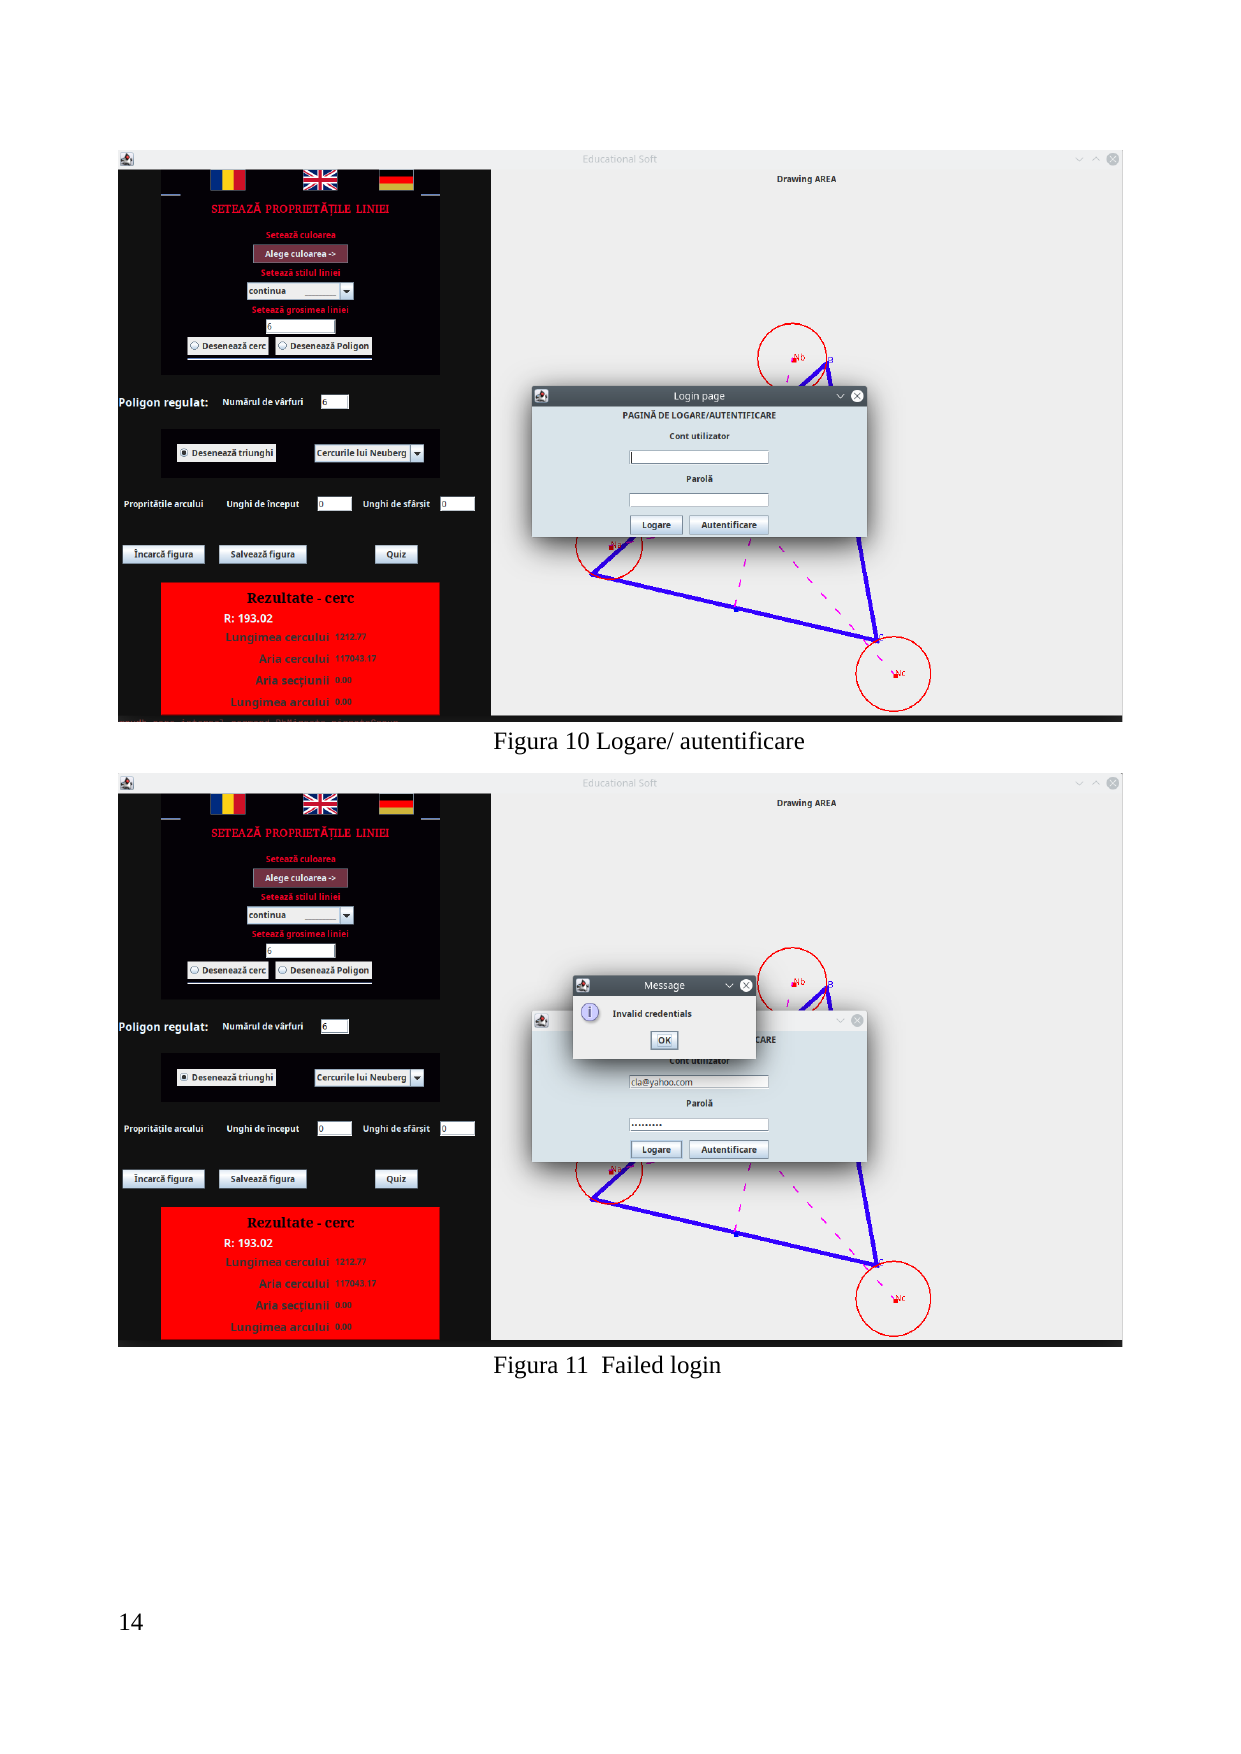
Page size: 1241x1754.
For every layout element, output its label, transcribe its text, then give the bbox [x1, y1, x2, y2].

text Figura 11 Failed login [118, 1347, 1122, 1379]
picture [118, 150, 1123, 722]
text Figura 10 Logare/ autentificare [118, 722, 1122, 755]
picture [118, 773, 1123, 1347]
